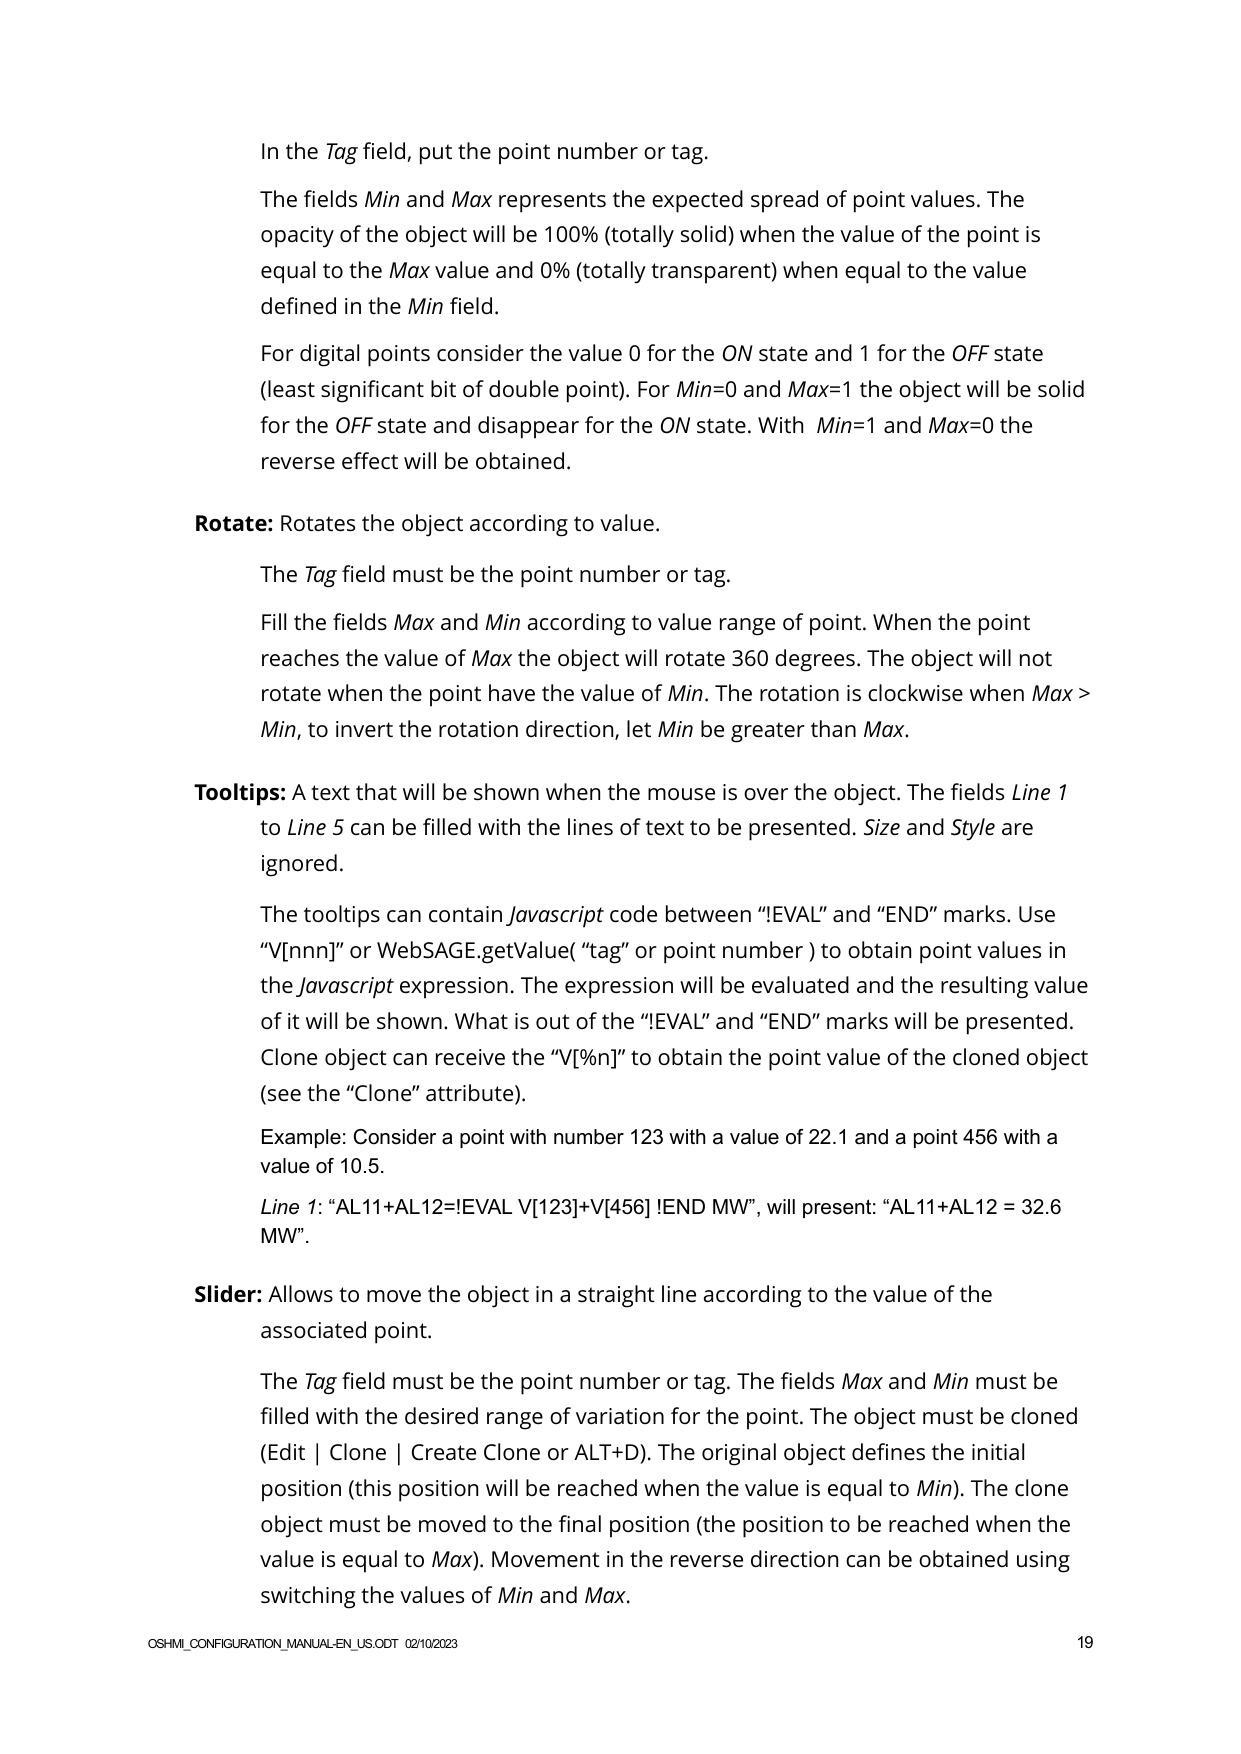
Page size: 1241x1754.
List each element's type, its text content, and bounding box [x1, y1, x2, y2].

text The fields Min and Max represents the expected spread of point values. The opacity of the object will be 100% (totally solid) when the value of the point is equal to the Max value and 0% (totally transparent) when equal to the value defined in the Min field. [260, 183, 1093, 321]
text Example: Consider a point with number 123 with a value of 22.1 and a point 456 with a value of 10.5. [260, 1125, 1093, 1178]
text The tooltips can contain Javascript code between “!EVAL” and “END” marks. Use “V[nnn]” or WebSAGE.getValue( “tag” or point number ) to obtain point values in the Javascript expression. The expression will be evaluated and the resulting value of it will be shown. What is out of the “!EVAL” and “END” marks will be presented. Clone object can receive the “V[%n]” to obtain the point value of the cloned object (see the “Clone” attribute). [260, 899, 1093, 1107]
text Slider: Allows to move the object in a straight line according to the value of the associated point. [194, 1279, 1093, 1345]
text Fill the fields Max and Min according to value range of point. When the point reaches the value of Max the object will rotate 360 degrees. The object will not rotate when the point have the value of Min. The rotation is clockwise when Max > Min, to invert the rotation direction, let Min be greater than Max. [260, 607, 1093, 744]
text Tooltips: A text that will be shown when the mouse is over the object. The fields Line 1 to Line 5 can be filled with the lines of text to be presented. Size and Style are ignored. [194, 777, 1093, 878]
text Rotate: Rotates the object according to value. [194, 508, 1093, 538]
text The Tag field must be the point number or tag. The fields Max and Min must be filled with the desired range of variation for the point. The object must be cloned (Edit | Clone | Create Clone or ALT+D). The original object defines the initial position (this position will be reached when the value is equal to Min). The clone object must be moved to the final position (the position to be reached when the value is equal to Max). Movement in the reverse direction can be obtained using switching the values of Min and Max. [260, 1366, 1093, 1610]
text Line 1: “AL11+AL12=!EVAL V[123]+V[456] !END MW”, will present: “AL11+AL12 = 32.6 MW”. [260, 1195, 1093, 1247]
text For digital points consider the value 0 for the ON state and 1 for the OFF state (least significant bit of double point). For Min=0 and Max=1 the object will be solid for the OFF state and disappear for the ON state. With Min=1 and Max=0 the reverse effect will be obtained. [260, 338, 1093, 475]
text In the Tag field, put the point number or tag. [260, 136, 1093, 166]
text The Tag field must be the point number or tag. [260, 559, 1093, 589]
